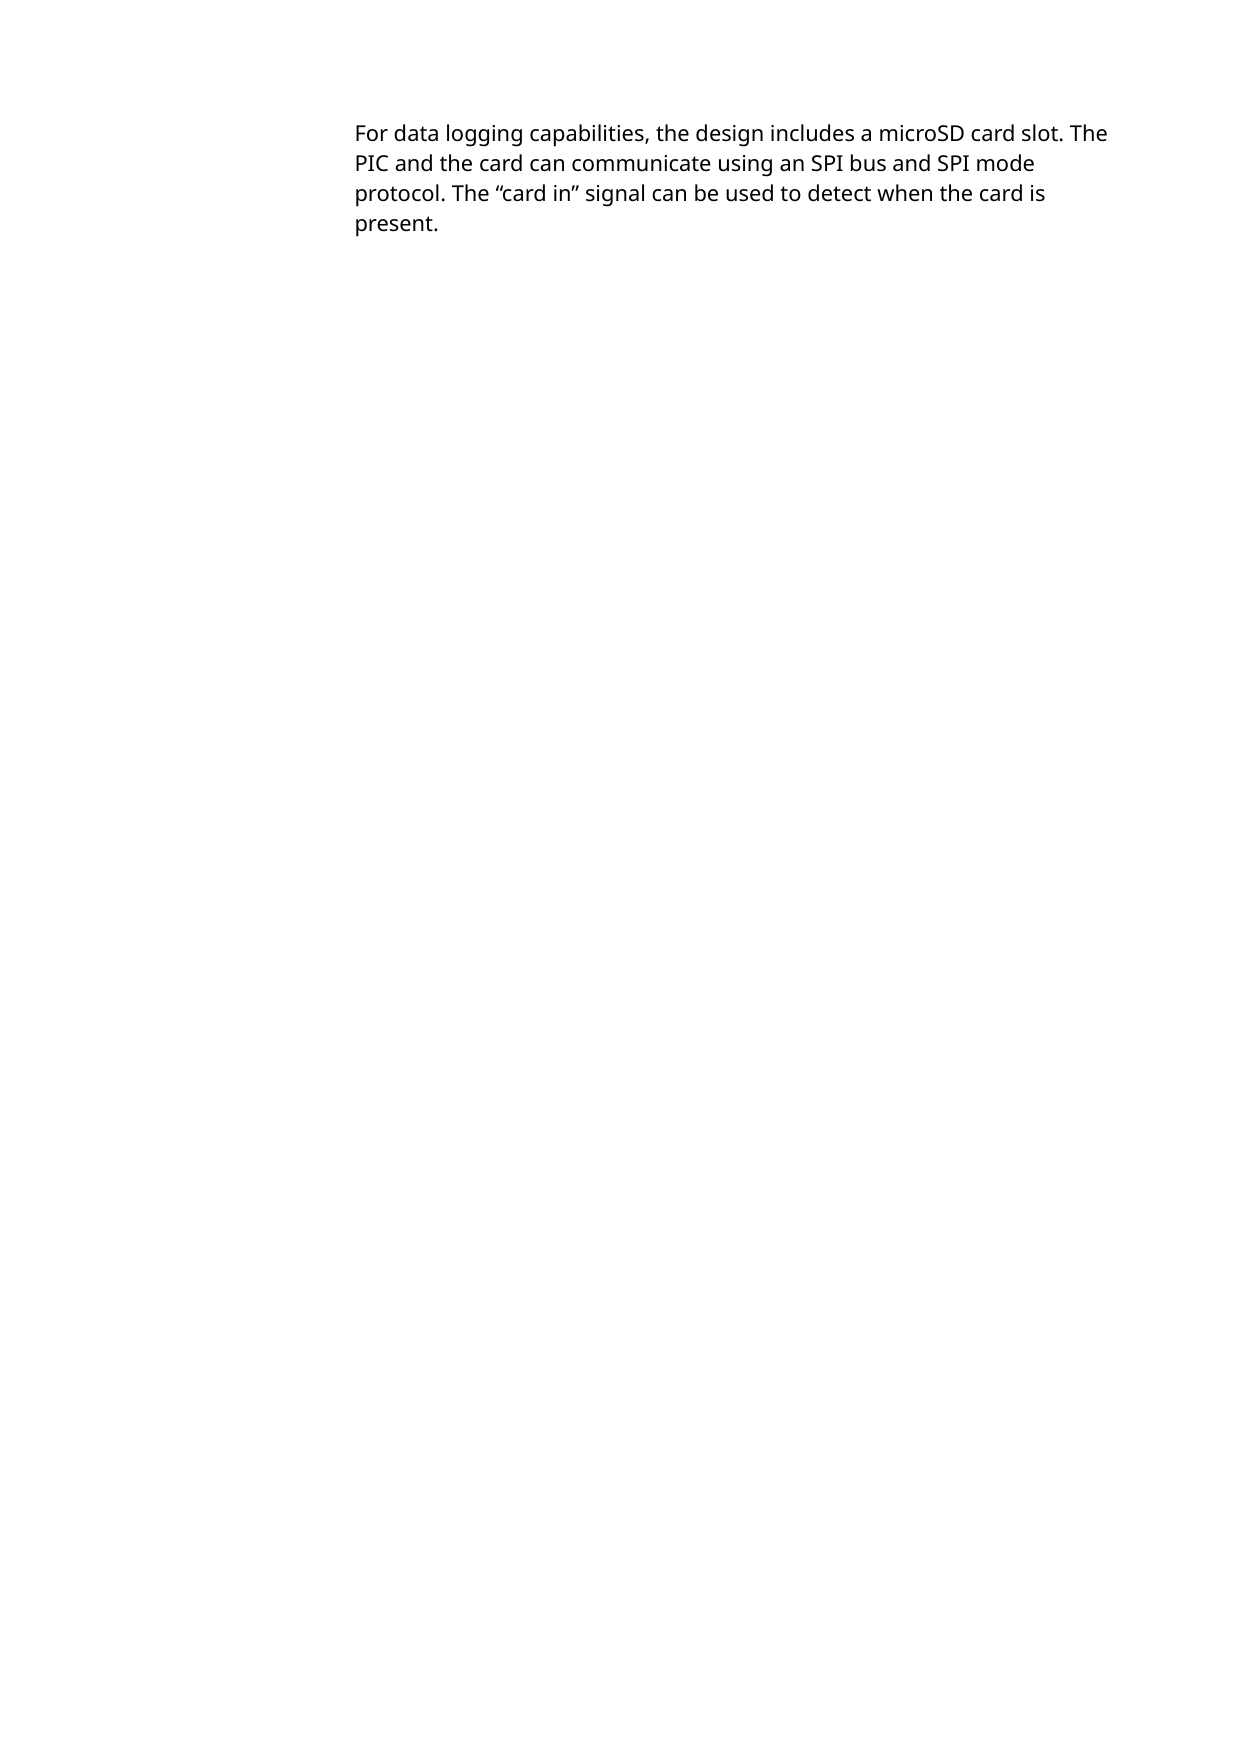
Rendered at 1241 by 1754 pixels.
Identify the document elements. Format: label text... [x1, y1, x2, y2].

text For data logging capabilities, the design includes a microSD card slot. The PIC and the card can communicate using an SPI bus and SPI mode protocol. The “card in” signal can be used to detect when the card is present. [354, 118, 1122, 237]
